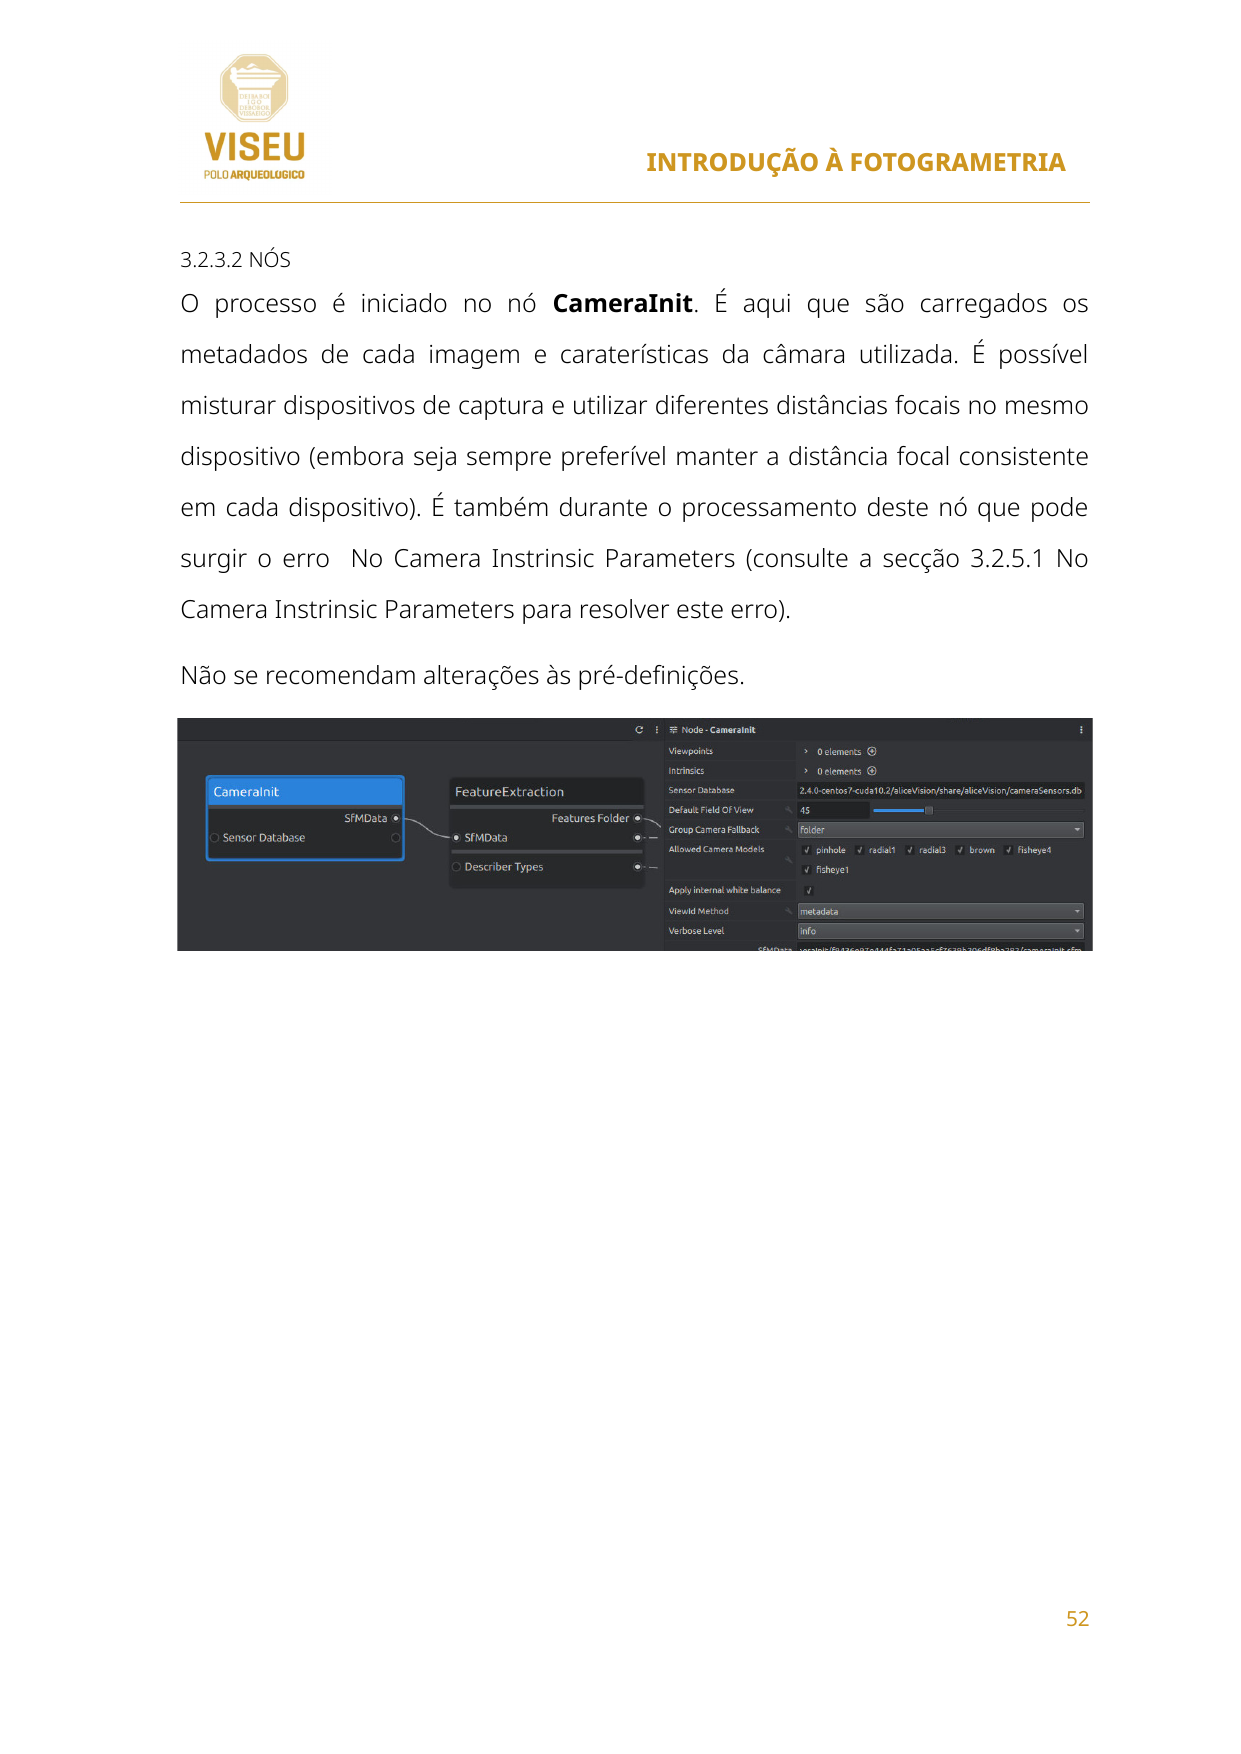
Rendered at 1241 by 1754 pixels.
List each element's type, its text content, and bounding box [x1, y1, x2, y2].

text Não se recomendam alterações às pré-definições. [180, 658, 1090, 692]
text O processo é iniciado no nó CameraInit. É aqui que são carregados os metadados de cada imagem e caraterísticas da câmara utilizada. É possível misturar dispositivos de captura e utilizar diferentes distâncias focais no mesmo dispositivo (embora seja sempre preferível manter a distância focal consistente em cada dispositivo). É também durante o processamento deste nó que pode surgir o erro No Camera Instrinsic Parameters (consulte a secção 3.2.5.1 No Camera Instrinsic Parameters para resolver este erro). [180, 286, 1090, 626]
picture [177, 718, 1093, 951]
subtitle 3.2.3.2 Nós [180, 245, 1090, 273]
